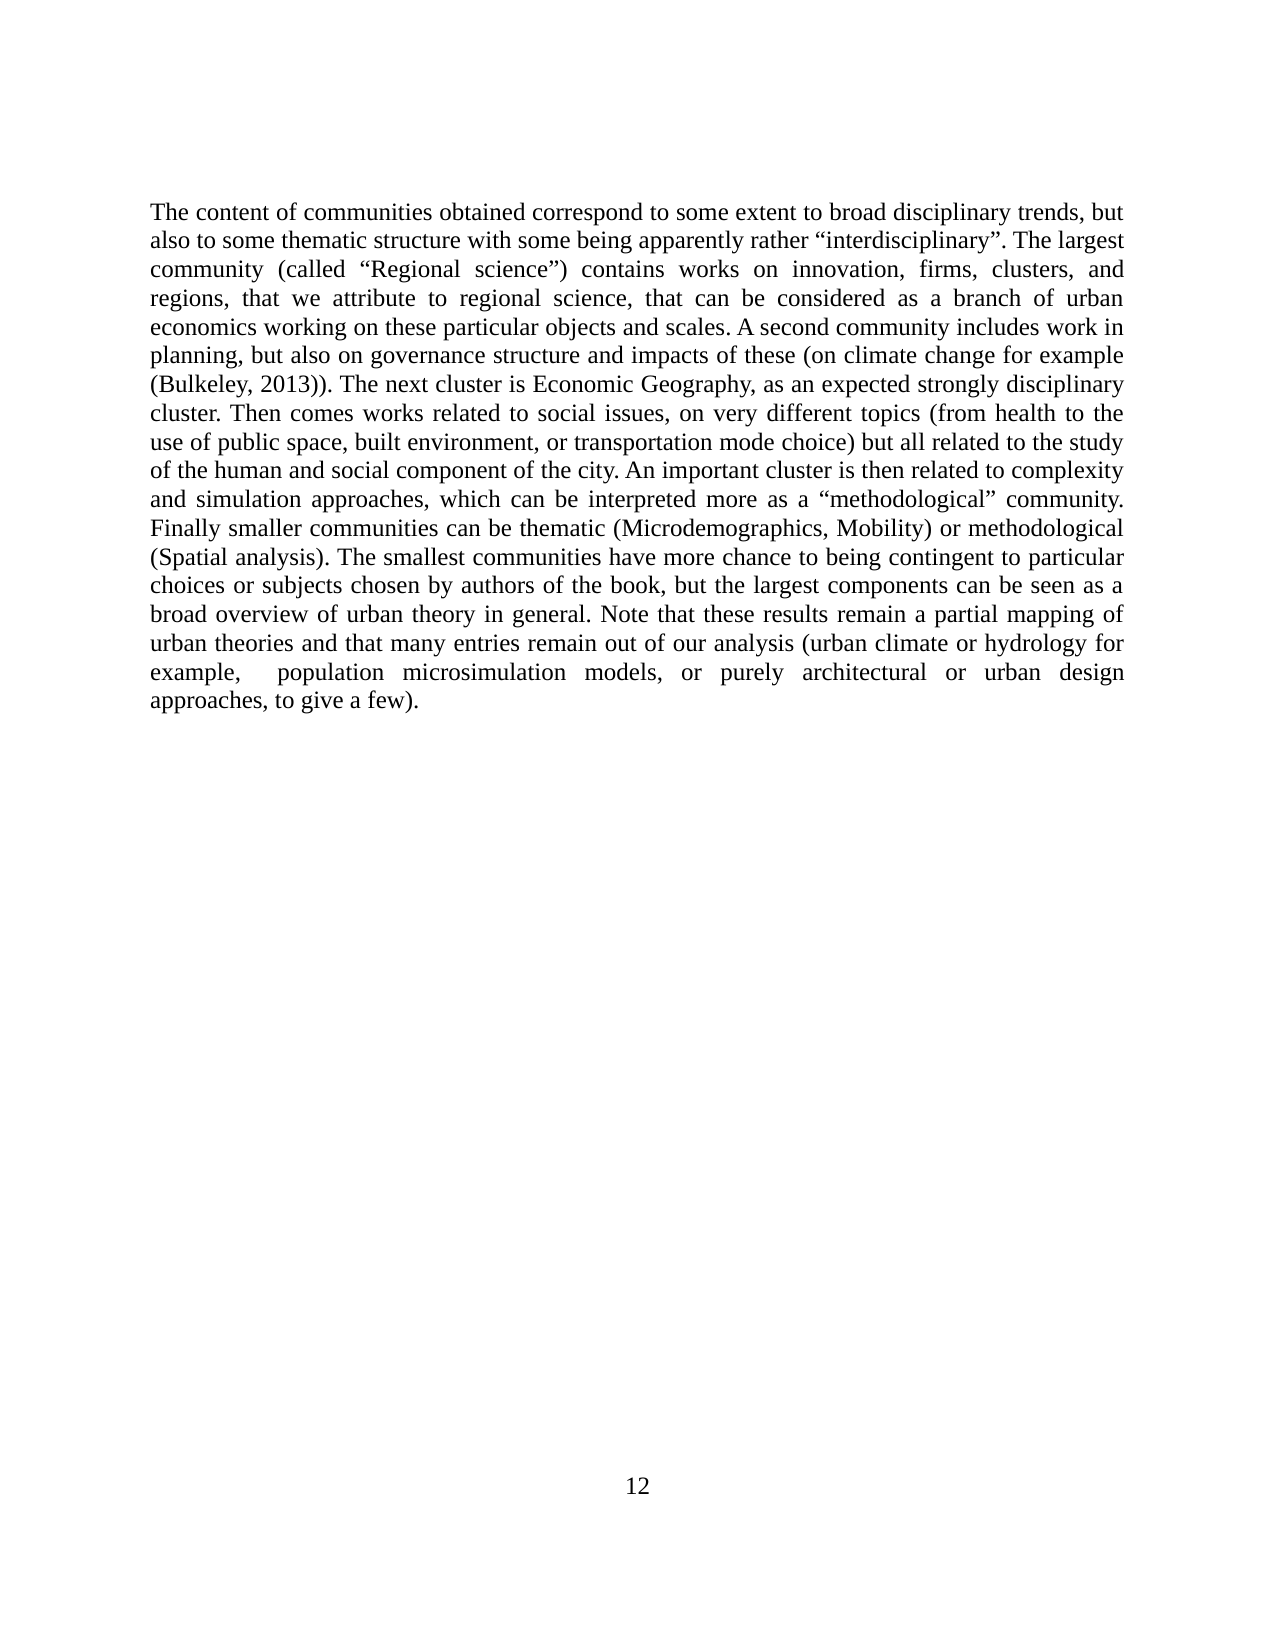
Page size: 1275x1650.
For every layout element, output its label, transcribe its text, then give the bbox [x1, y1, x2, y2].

text The content of communities obtained correspond to some extent to broad disciplinary trends, but also to some thematic structure with some being apparently rather “interdisciplinary”. The largest community (called “Regional science”) contains works on innovation, firms, clusters, and regions, that we attribute to regional science, that can be considered as a branch of urban economics working on these particular objects and scales. A second community includes work in planning, but also on governance structure and impacts of these (on climate change for example (Bulkeley, 2013)). The next cluster is Economic Geography, as an expected strongly disciplinary cluster. Then comes works related to social issues, on very different topics (from health to the use of public space, built environment, or transportation mode choice) but all related to the study of the human and social component of the city. An important cluster is then related to complexity and simulation approaches, which can be interpreted more as a “methodological” community. Finally smaller communities can be thematic (Microdemographics, Mobility) or methodological (Spatial analysis). The smallest communities have more chance to being contingent to particular choices or subjects chosen by authors of the book, but the largest components can be seen as a broad overview of urban theory in general. Note that these results remain a partial mapping of urban theories and that many entries remain out of our analysis (urban climate or hydrology for example, population microsimulation models, or purely architectural or urban design approaches, to give a few). [150, 197, 1125, 714]
